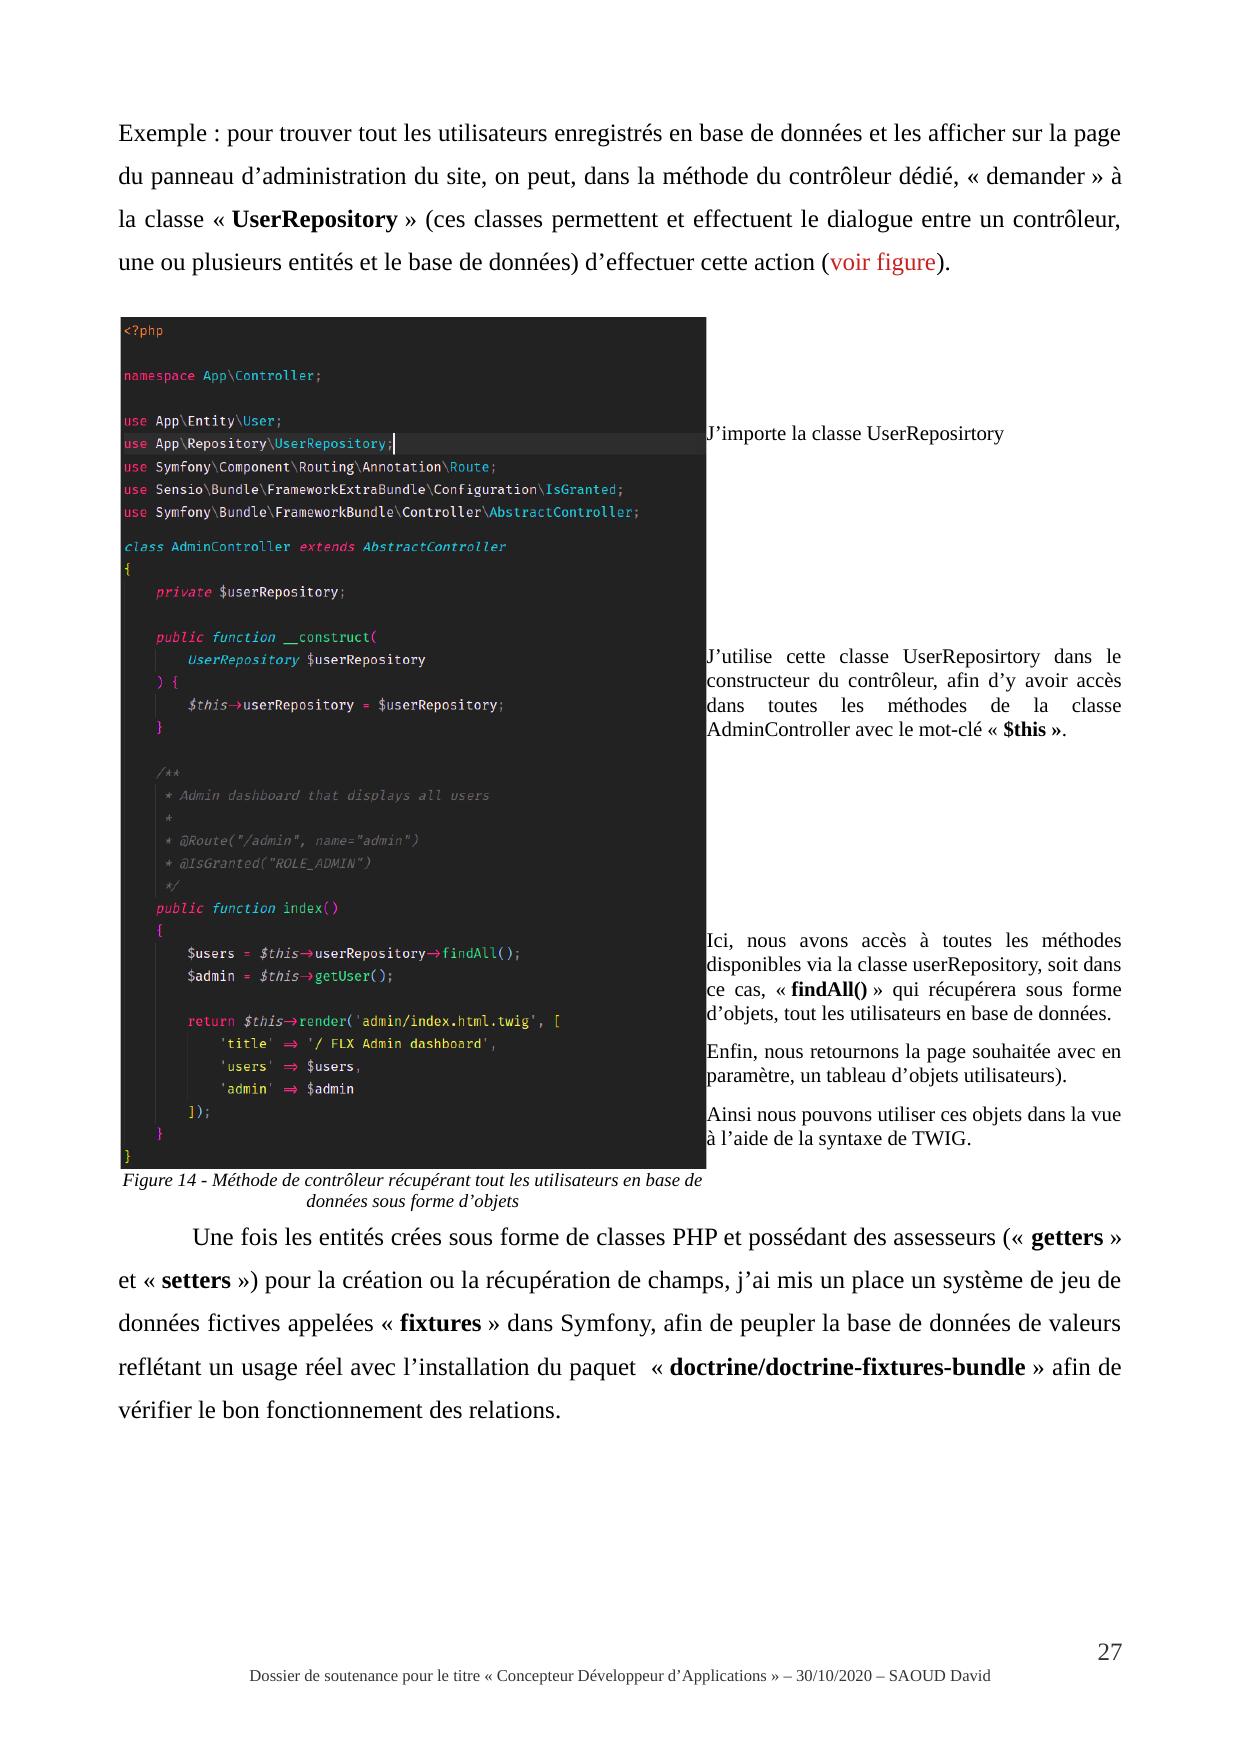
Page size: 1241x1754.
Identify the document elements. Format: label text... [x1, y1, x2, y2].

text Enfin, nous retournons la page souhaitée avec en paramètre, un tableau d’objets utilisateurs). [707, 1039, 1122, 1087]
text Une fois les entités crées sous forme de classes PHP et possédant des assesseurs (« getters » et « setters ») pour la création ou la récupération de champs, j’ai mis un place un système de jeu de données fictives appelées « fixtures » dans Symfony, afin de peupler la base de données de valeurs reflétant un usage réel avec l’installation du paquet « doctrine/doctrine-fixtures-bundle » afin de vérifier le bon fonctionnement des relations. [118, 1222, 1122, 1423]
picture [120, 317, 707, 1169]
text J’utilise cette classe UserReposirtory dans le constructeur du contrôleur, afin d’y avoir accès dans toutes les méthodes de la classe AdminController avec le mot-clé « $this ». [707, 644, 1122, 741]
text J’importe la classe UserReposirtory [707, 421, 1122, 445]
text Ainsi nous pouvons utiliser ces objets dans la vue à l’aide de la syntaxe de TWIG. [707, 1102, 1122, 1150]
text Figure 14 - Méthode de contrôleur récupérant tout les utilisateurs en base de données sous forme d’objets [121, 1169, 706, 1212]
text Ici, nous avons accès à toutes les méthodes disponibles via la classe userRepository, soit dans ce cas, « findAll() » qui récupérera sous forme d’objets, tout les utilisateurs en base de données. [707, 928, 1122, 1024]
text Exemple : pour trouver tout les utilisateurs enregistrés en base de données et les afficher sur la page du panneau d’administration du site, on peut, dans la méthode du contrôleur dédié, « demander » à la classe « UserRepository » (ces classes permettent et effectuent le dialogue entre un contrôleur, une ou plusieurs entités et le base de données) d’effectuer cette action (voir figure). [118, 118, 1122, 276]
